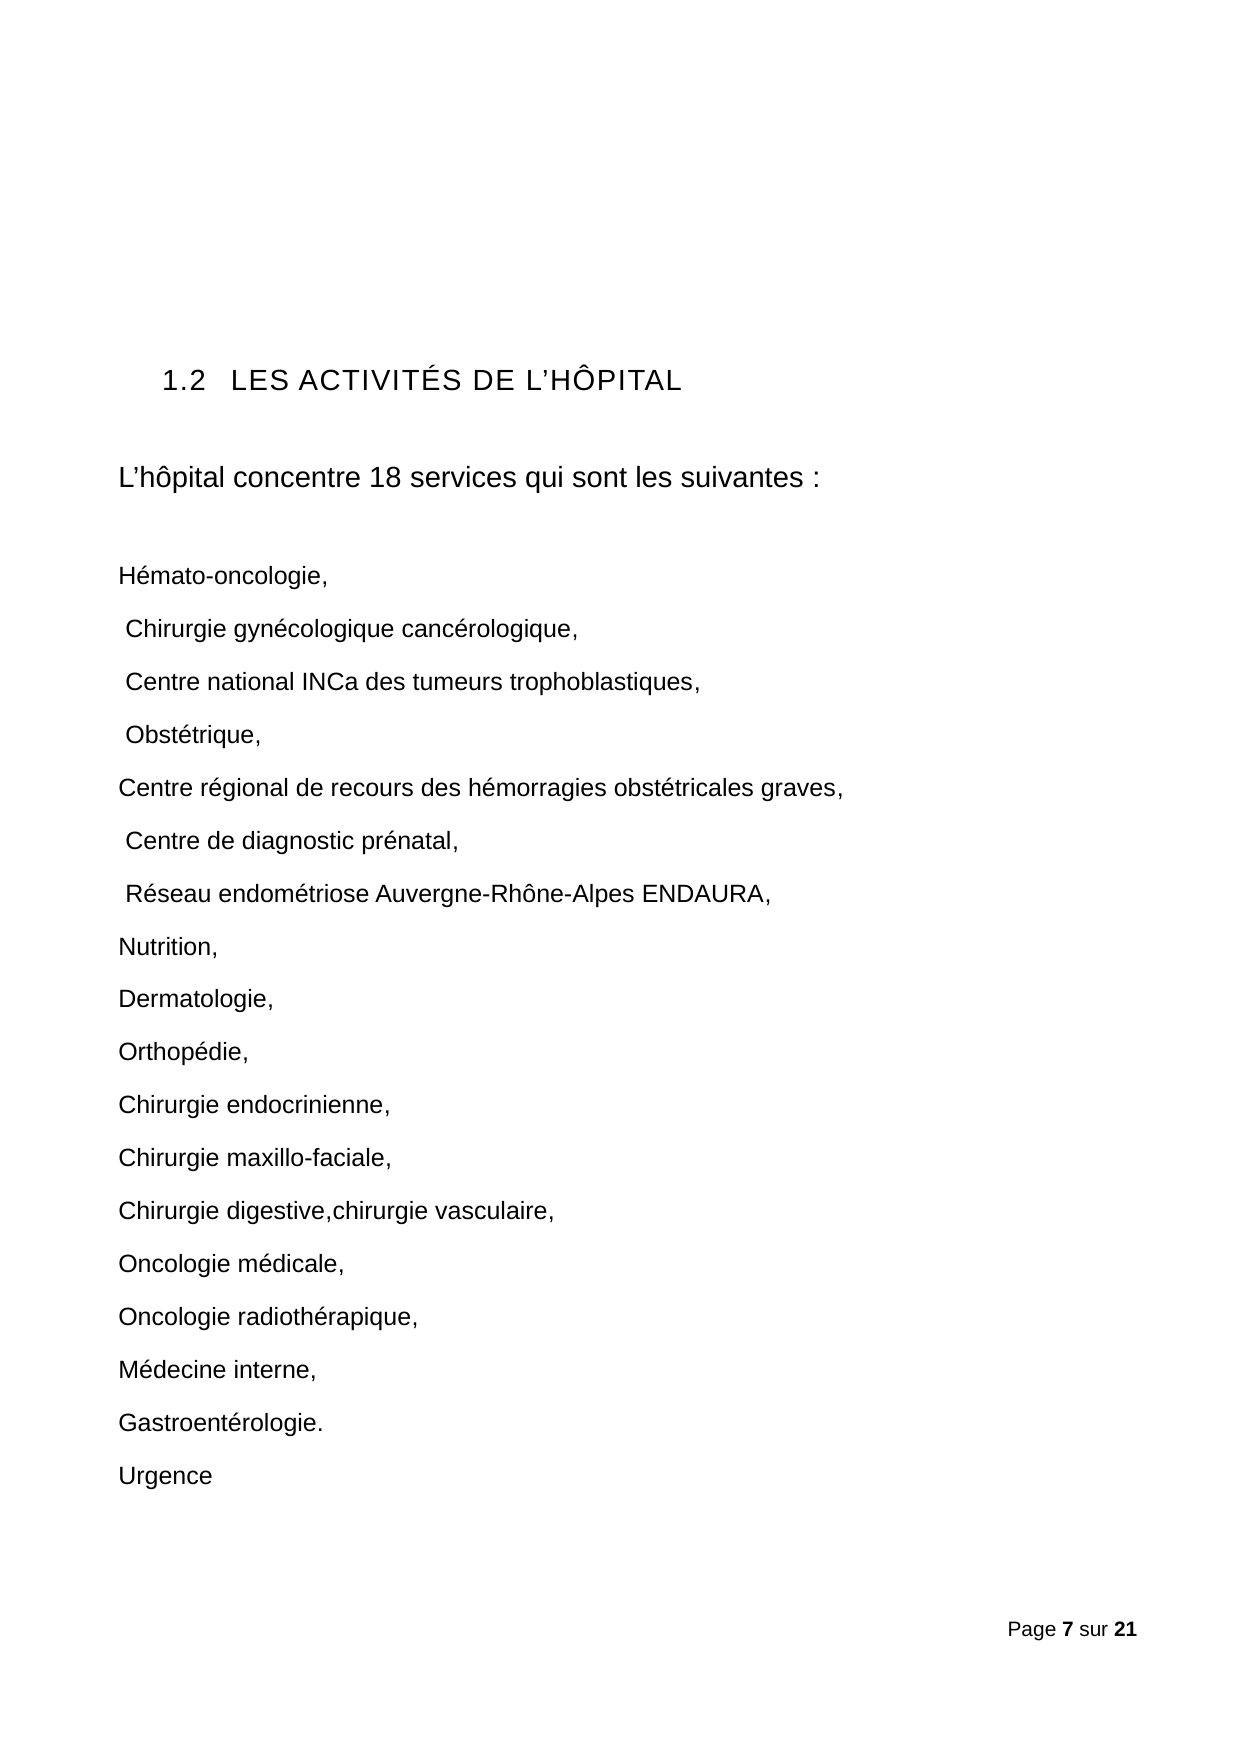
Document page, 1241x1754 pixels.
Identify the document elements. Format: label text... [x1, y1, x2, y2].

text Orthopédie, [118, 1036, 1137, 1066]
text L’hôpital concentre 18 services qui sont les suivantes : [118, 460, 1137, 494]
text Médecine interne, [118, 1354, 1137, 1384]
text Hémato-oncologie, [118, 530, 1137, 590]
text Oncologie médicale, [118, 1248, 1137, 1278]
text Centre national INCa des tumeurs trophoblastiques, [118, 666, 1137, 696]
text Chirurgie gynécologique cancérologique, [118, 613, 1137, 643]
text Dermatologie, [118, 983, 1137, 1013]
text Réseau endométriose Auvergne-Rhône-Alpes ENDAURA, [118, 877, 1137, 907]
text Chirurgie maxillo-faciale, [118, 1142, 1137, 1172]
text Centre régional de recours des hémorragies obstétricales graves, [118, 772, 1137, 802]
text Obstétrique, [118, 719, 1137, 749]
text Urgence [118, 1459, 1137, 1489]
text Gastroentérologie. [118, 1407, 1137, 1437]
text Chirurgie digestive,chirurgie vasculaire, [118, 1195, 1137, 1225]
text Oncologie radiothérapique, [118, 1301, 1137, 1331]
list les activités de l’hôpital [162, 363, 1131, 397]
text Centre de diagnostic prénatal, [118, 824, 1137, 854]
text Nutrition, [118, 930, 1137, 960]
text Chirurgie endocrinienne, [118, 1089, 1137, 1119]
